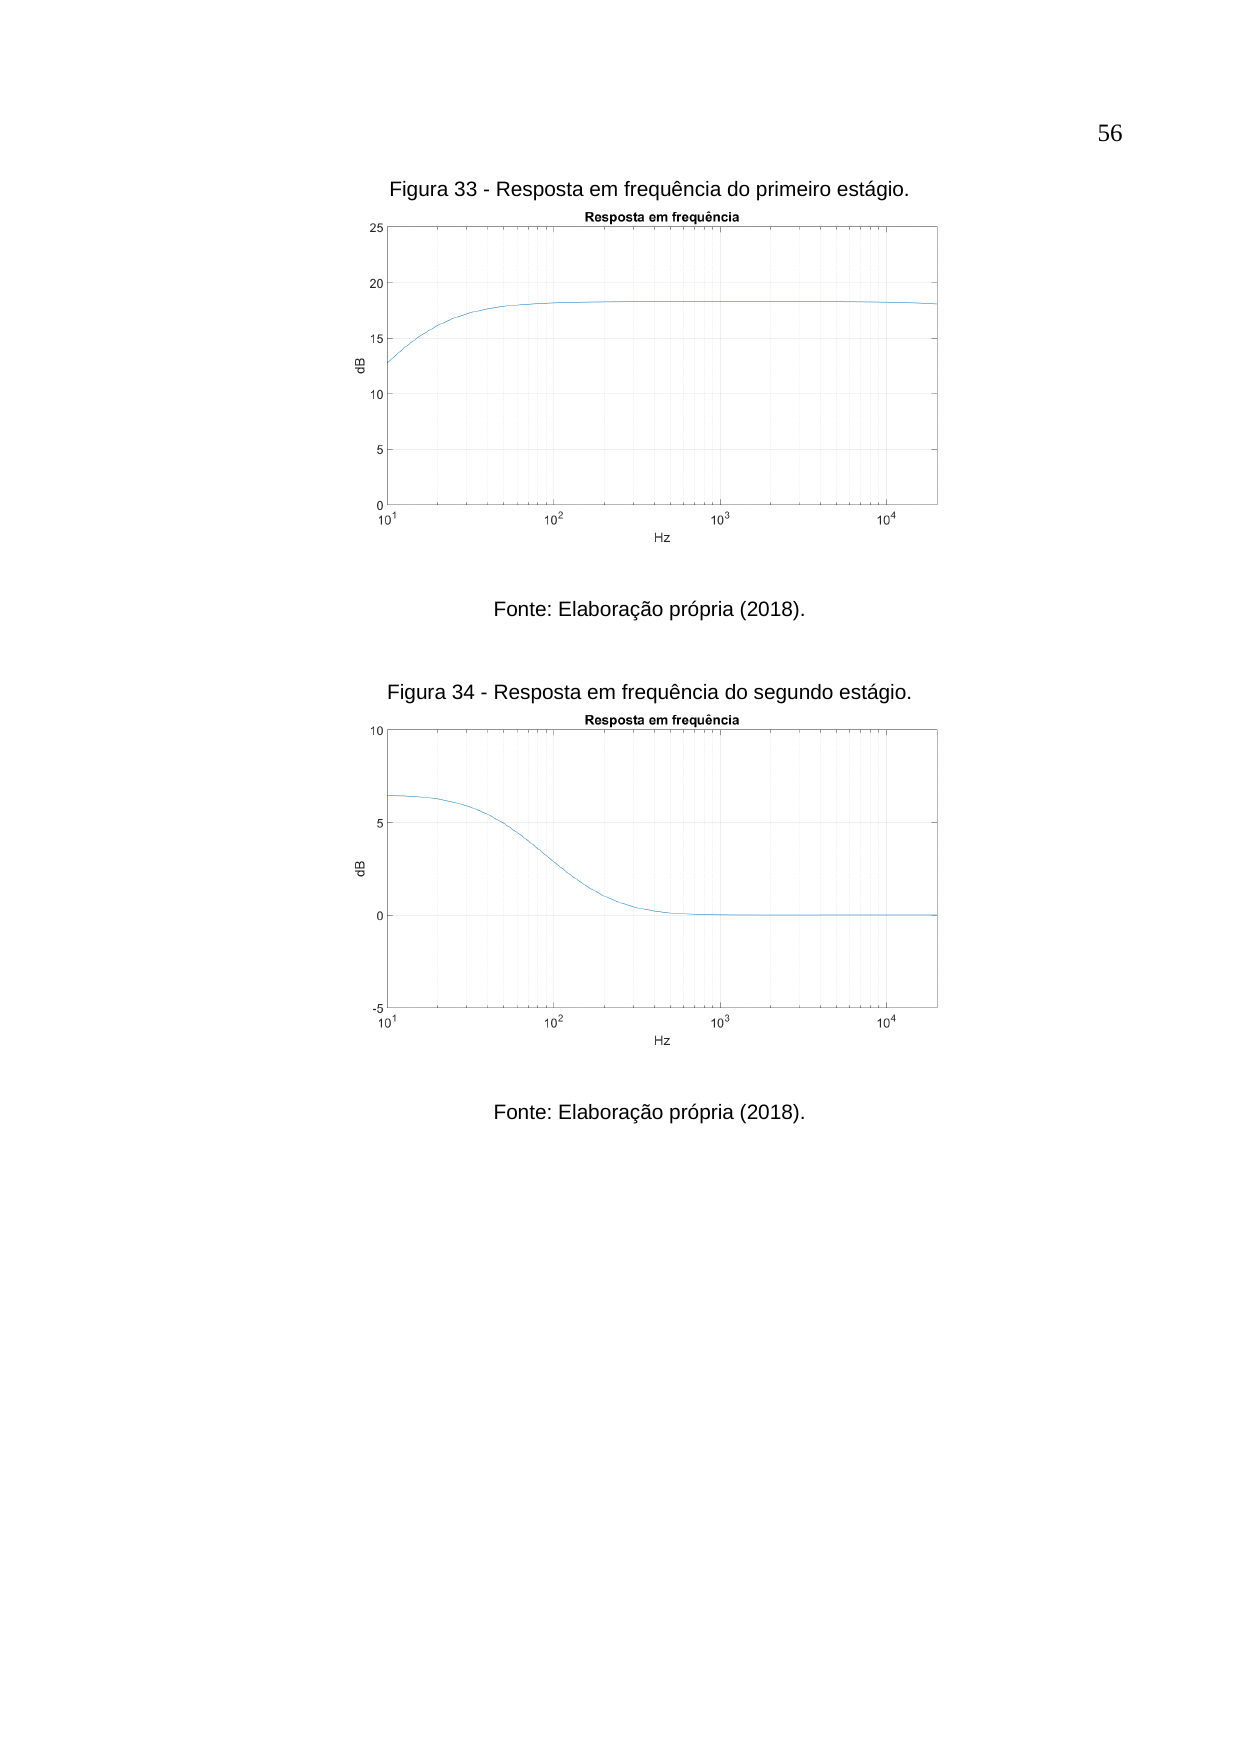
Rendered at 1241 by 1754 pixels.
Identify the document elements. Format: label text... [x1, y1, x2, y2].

table_header Resposta em frequência do segundo estágio. [177, 680, 1122, 704]
table_cell [177, 201, 1122, 585]
table_cell Fonte: Elaboração própria (2018). [177, 1089, 1122, 1183]
table_header Resposta em frequência do primeiro estágio. [177, 177, 1122, 201]
table_cell Fonte: Elaboração própria (2018). [177, 585, 1122, 680]
table_cell [177, 704, 1122, 1088]
picture [295, 704, 1004, 1048]
picture [295, 201, 1004, 545]
